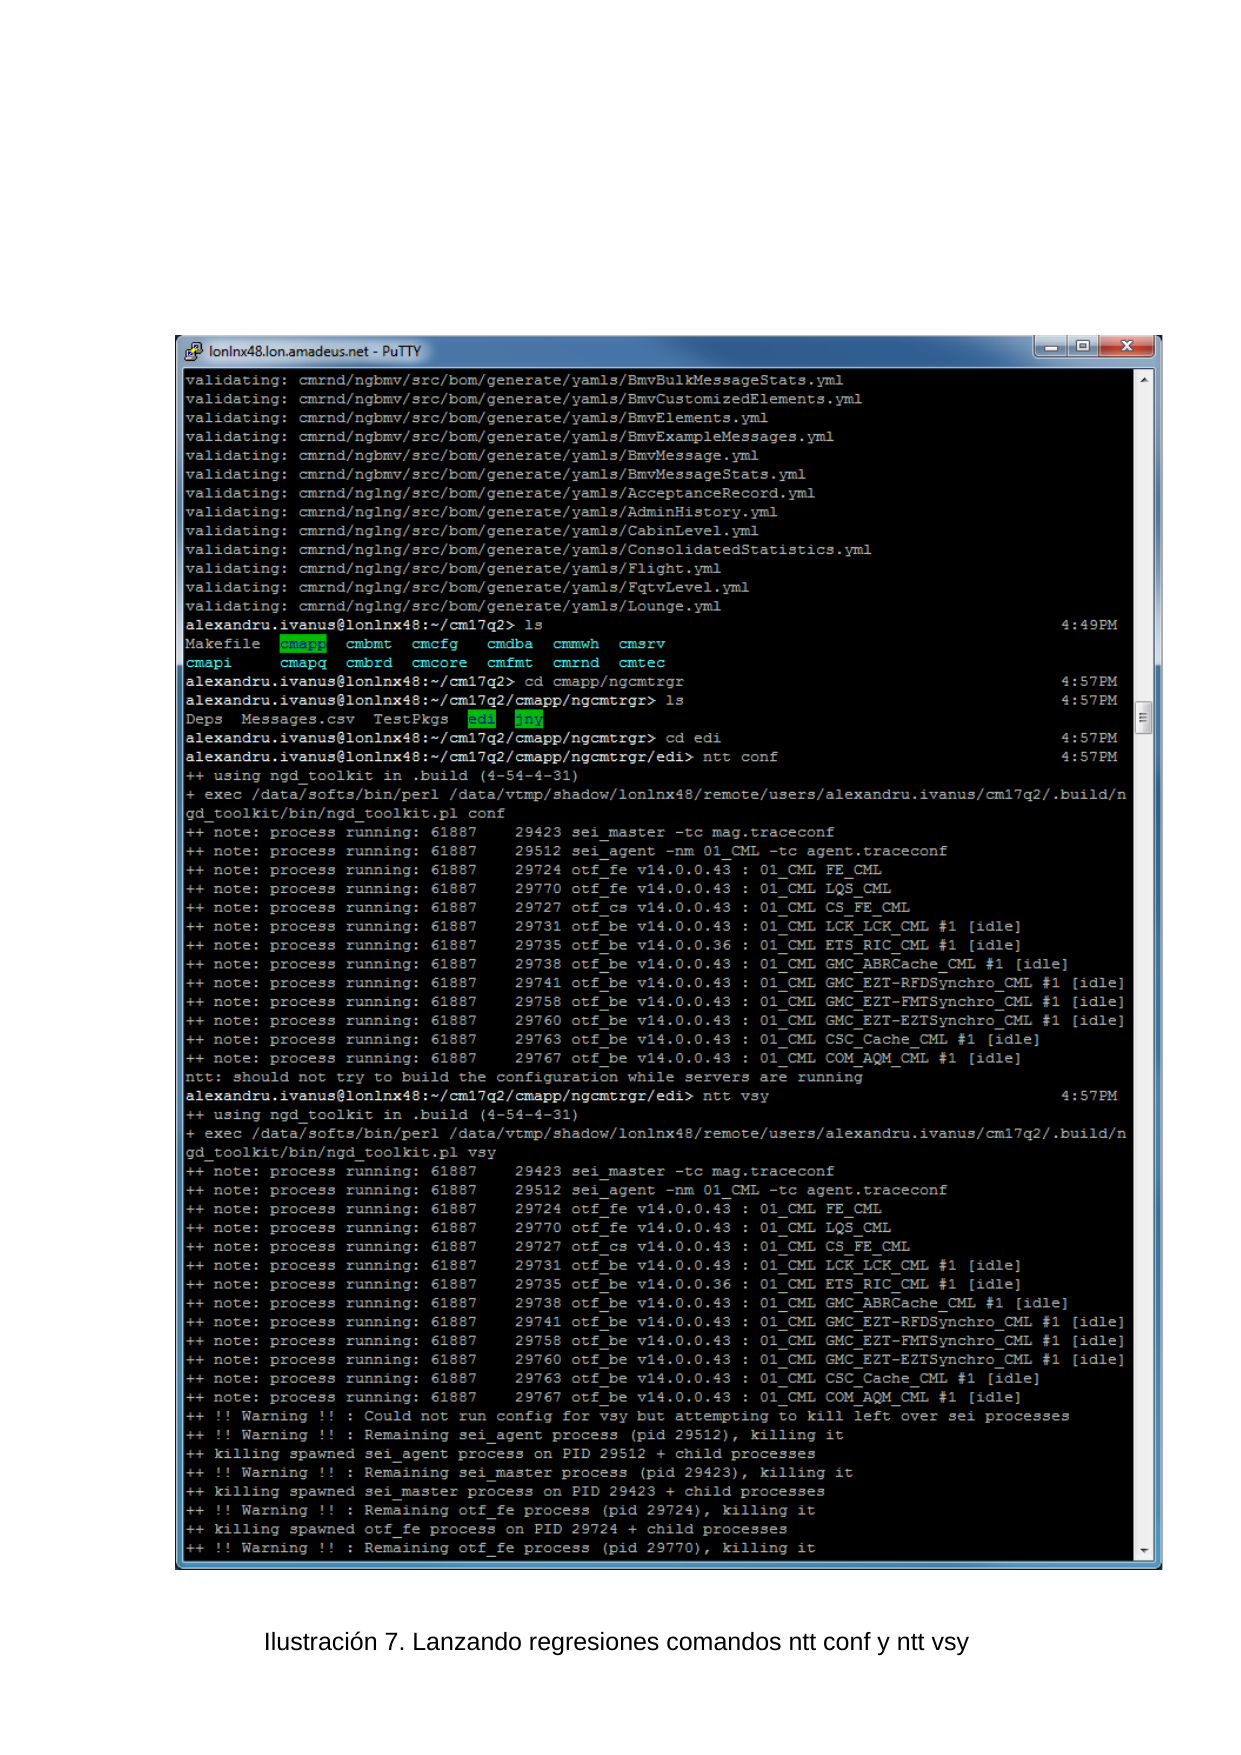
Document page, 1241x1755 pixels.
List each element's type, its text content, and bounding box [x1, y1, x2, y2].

picture [175, 335, 1163, 1570]
text Ilustración 7. Lanzando regresiones comandos ntt conf y ntt vsy [175, 1627, 1065, 1655]
